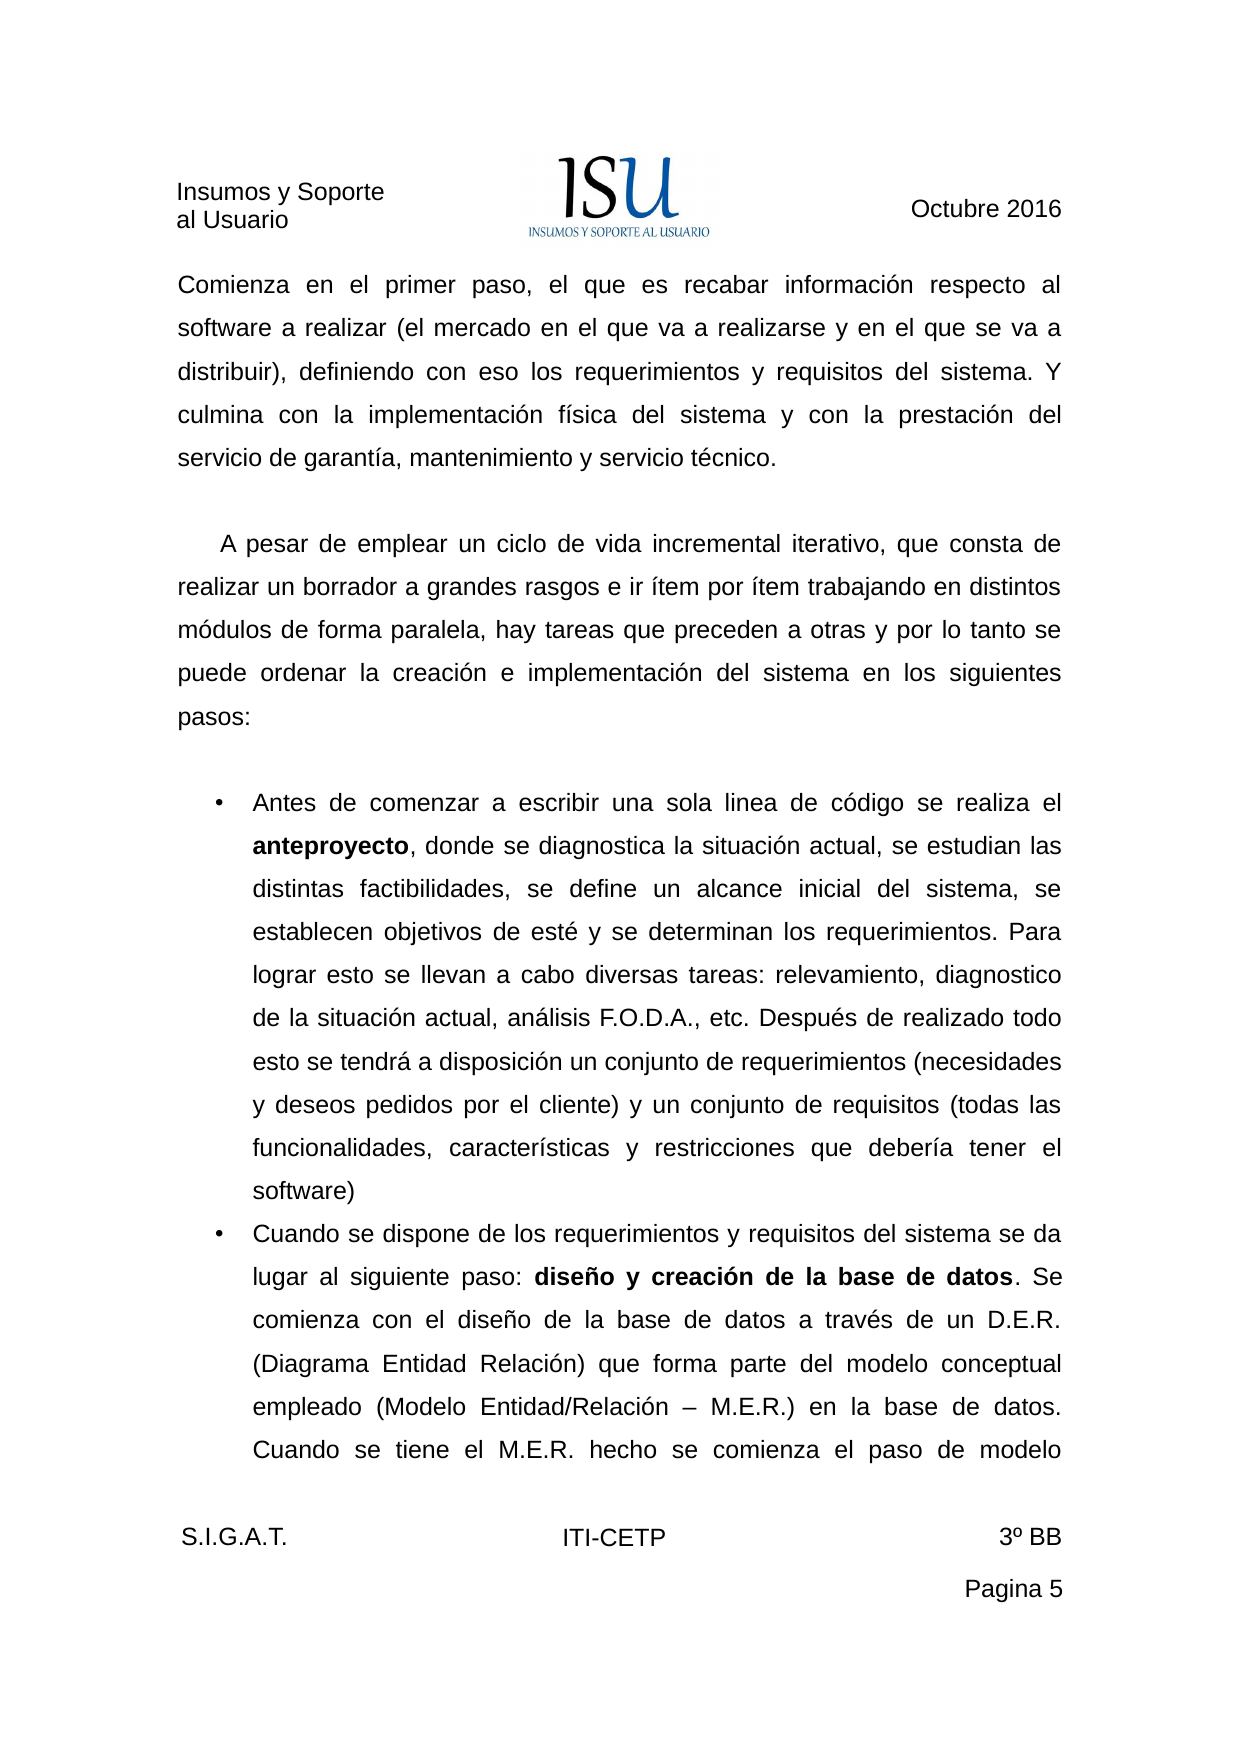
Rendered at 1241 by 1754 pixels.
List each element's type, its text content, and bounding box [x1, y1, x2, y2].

picture [517, 138, 723, 252]
list Antes de comenzar a escribir una sola linea de código se realiza el anteproyecto, donde se diagnostica la situación actual, se estudian las distintas factibilidades, se define un alcance inicial del sistema, se establecen objetivos de esté y se determinan los requerimientos. Para lograr esto se llevan a cabo diversas tareas: relevamiento, diagnostico de la situación actual, análisis F.O.D.A., etc. Después de realizado todo esto se tendrá a disposición un conjunto de requerimientos (necesidades y deseos pedidos por el cliente) y un conjunto de requisitos (todas las funcionalidades, características y restricciones que debería tener el software) [215, 788, 1063, 1205]
text Comienza en el primer paso, el que es recabar información respecto al software a realizar (el mercado en el que va a realizarse y en el que se va a distribuir), definiendo con eso los requerimientos y requisitos del sistema. Y culmina con la implementación física del sistema y con la prestación del servicio de garantía, mantenimiento y servicio técnico. [177, 270, 1063, 471]
text A pesar de emplear un ciclo de vida incremental iterativo, que consta de realizar un borrador a grandes rasgos e ir ítem por ítem trabajando en distintos módulos de forma paralela, hay tareas que preceden a otras y por lo tanto se puede ordenar la creación e implementación del sistema en los siguientes pasos: [177, 529, 1063, 730]
list Cuando se dispone de los requerimientos y requisitos del sistema se da lugar al siguiente paso: diseño y creación de la base de datos. Se comienza con el diseño de la base de datos a través de un D.E.R. (Diagrama Entidad Relación) que forma parte del modelo conceptual empleado (Modelo Entidad/Relación – M.E.R.) en la base de datos. Cuando se tiene el M.E.R. hecho se comienza el paso de modelo [215, 1219, 1063, 1463]
